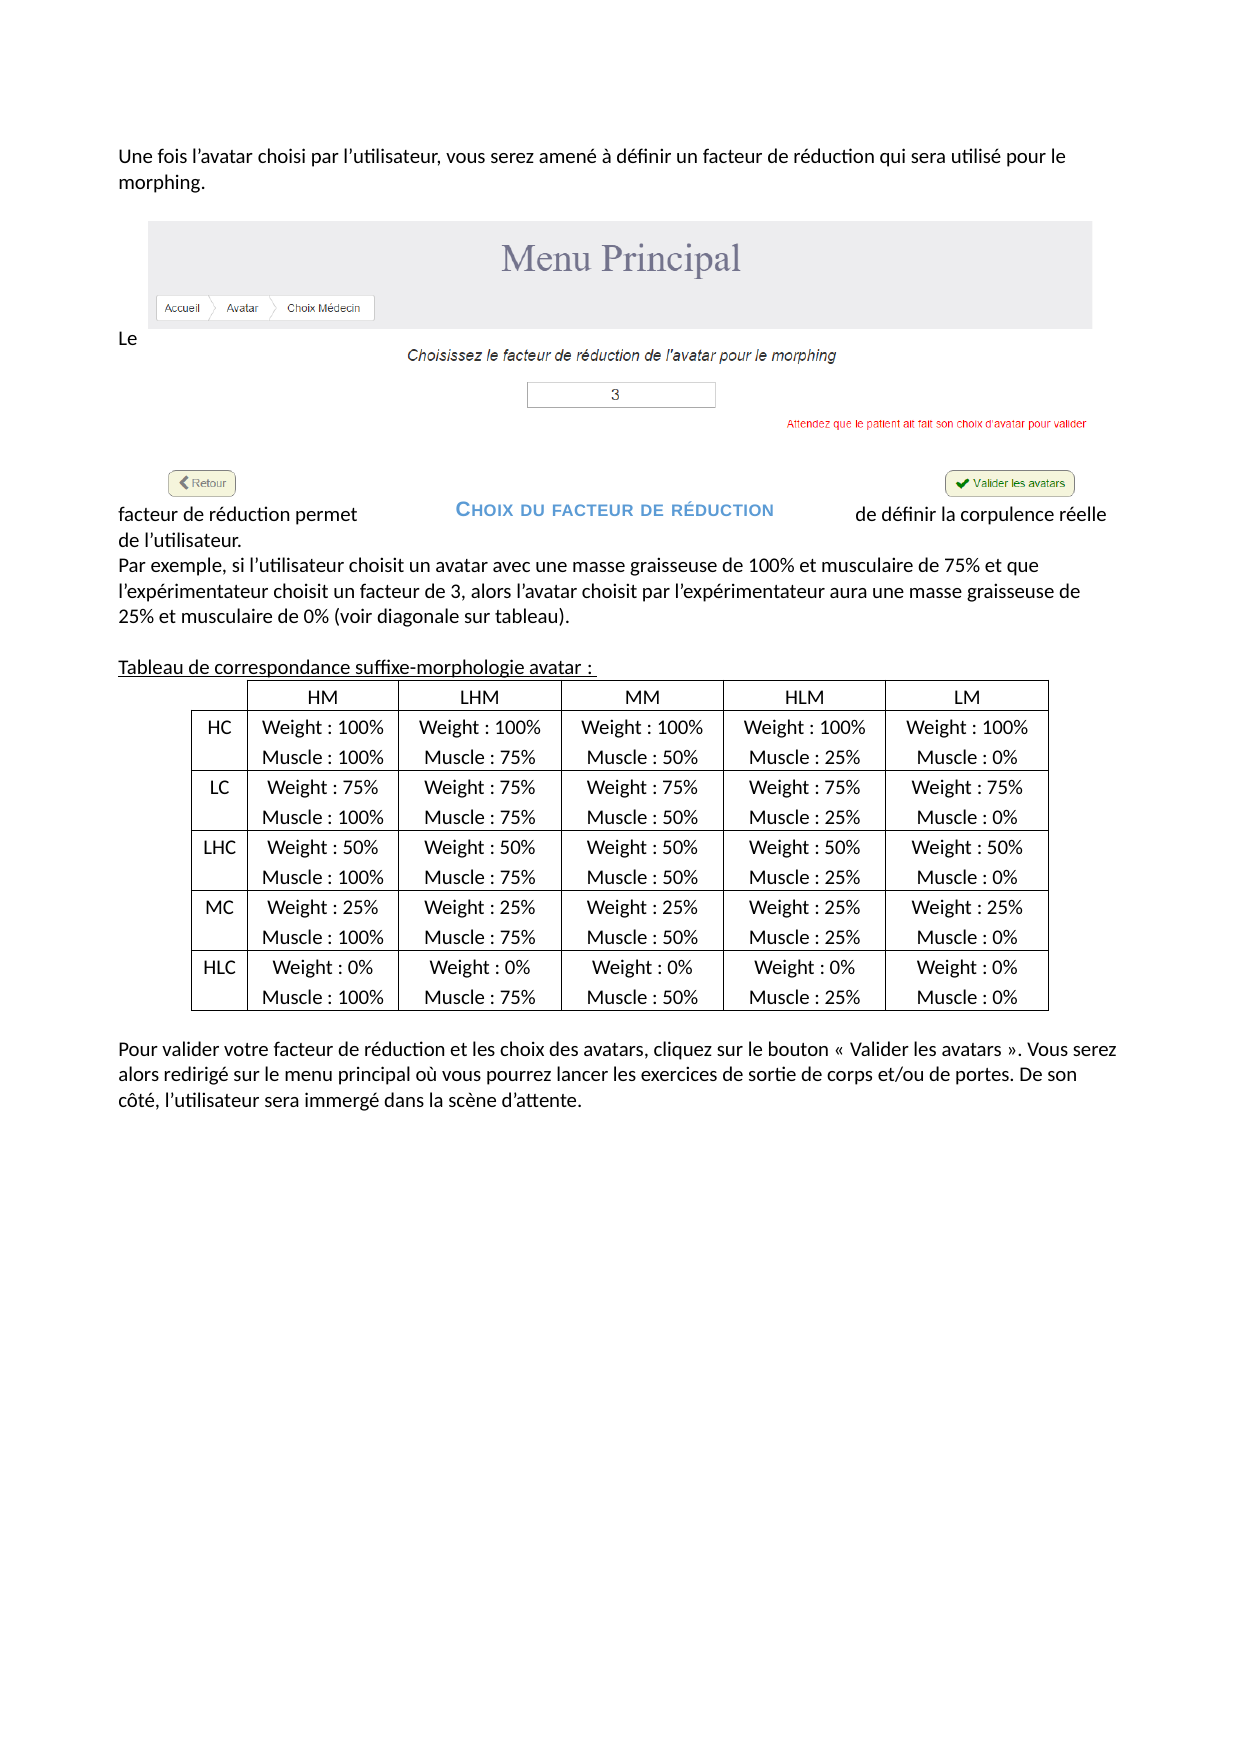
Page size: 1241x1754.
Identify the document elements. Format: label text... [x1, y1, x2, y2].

table_cell Muscle : 50% [562, 980, 723, 1009]
table_cell Muscle : 100% [248, 980, 398, 1009]
table_cell Muscle : 25% [724, 980, 885, 1009]
table_cell Weight : 25% [399, 891, 561, 919]
table_cell Weight : 100% [724, 711, 885, 739]
table_cell Muscle : 0% [886, 920, 1048, 949]
table_cell Weight : 75% [886, 771, 1048, 799]
table_cell Weight : 50% [886, 831, 1048, 859]
table_cell Weight : 50% [248, 831, 398, 859]
table_cell Muscle : 0% [886, 740, 1048, 769]
text Pour valider votre facteur de réduction et les choix des avatars, cliquez sur le bouton « Valider les avatars ». Vous serez alors redirigé sur le menu principal où vous pourrez lancer les exercices de sortie de corps et/ou de portes. De son côté, l’utilisateur sera immergé dans la scène d’attente. [118, 1036, 1122, 1112]
table_cell Weight : 25% [248, 891, 398, 919]
table_cell HLC [192, 951, 247, 979]
table_cell [192, 740, 247, 769]
table_cell Weight : 100% [562, 711, 723, 739]
table_header HM [248, 681, 398, 709]
table_cell Weight : 0% [399, 951, 561, 979]
table_cell [192, 920, 247, 949]
table_header LM [886, 681, 1048, 709]
table_header MM [562, 681, 723, 709]
table_cell Muscle : 0% [886, 860, 1048, 889]
text Le facteur de réduction permet de définir la corpulence réelle de l’utilisateur. [118, 325, 1122, 552]
table_cell Muscle : 75% [399, 860, 561, 889]
text Une fois l’avatar choisi par l’utilisateur, vous serez amené à définir un facteur de réduction qui sera utilisé pour le morphing. [118, 143, 1122, 194]
text Tableau de correspondance suffixe-morphologie avatar : [118, 654, 1122, 679]
table_cell Weight : 50% [562, 831, 723, 859]
table_cell Muscle : 0% [886, 800, 1048, 829]
table_cell Weight : 0% [248, 951, 398, 979]
table_cell Muscle : 100% [248, 740, 398, 769]
table_header [192, 680, 247, 709]
table_cell Muscle : 75% [399, 740, 561, 769]
table_cell Muscle : 100% [248, 860, 398, 889]
table_cell Weight : 100% [399, 711, 561, 739]
table_cell Muscle : 100% [248, 920, 398, 949]
table_cell [192, 860, 247, 889]
table_cell Weight : 25% [724, 891, 885, 919]
table_cell Weight : 0% [562, 951, 723, 979]
table_cell Weight : 75% [248, 771, 398, 799]
table_cell LC [192, 771, 247, 799]
table_cell Muscle : 25% [724, 740, 885, 769]
table_cell [192, 980, 247, 1009]
table_cell Muscle : 50% [562, 800, 723, 829]
subtitle Choix du facteur de réduction [389, 497, 840, 521]
table_cell HC [192, 711, 247, 739]
table_cell Weight : 0% [724, 951, 885, 979]
table_cell MC [192, 891, 247, 919]
table_cell Weight : 100% [248, 711, 398, 739]
table_header HLM [724, 681, 885, 709]
table_cell [192, 800, 247, 829]
table_header LHM [399, 681, 561, 709]
table_cell Weight : 50% [399, 831, 561, 859]
table_cell Weight : 50% [724, 831, 885, 859]
table_cell Weight : 75% [399, 771, 561, 799]
table_cell Muscle : 25% [724, 860, 885, 889]
text Par exemple, si l’utilisateur choisit un avatar avec une masse graisseuse de 100% et musculaire de 75% et que l’expérimentateur choisit un facteur de 3, alors l’avatar choisit par l’expérimentateur aura une masse graisseuse de 25% et musculaire de 0% (voir diagonale sur tableau). [118, 552, 1122, 629]
table_cell Muscle : 50% [562, 920, 723, 949]
table_cell Weight : 75% [724, 771, 885, 799]
table_cell Weight : 25% [562, 891, 723, 919]
table_cell Muscle : 25% [724, 800, 885, 829]
table_cell Muscle : 100% [248, 800, 398, 829]
table_cell Muscle : 50% [562, 740, 723, 769]
table_cell Muscle : 0% [886, 980, 1048, 1009]
table_cell Muscle : 75% [399, 800, 561, 829]
table_cell Muscle : 75% [399, 980, 561, 1009]
table_cell Weight : 25% [886, 891, 1048, 919]
table_cell Weight : 0% [886, 951, 1048, 979]
table_cell Muscle : 75% [399, 920, 561, 949]
table_cell Weight : 100% [886, 711, 1048, 739]
table_cell Weight : 75% [562, 771, 723, 799]
table_cell LHC [192, 831, 247, 859]
table_cell Muscle : 25% [724, 920, 885, 949]
table_cell Muscle : 50% [562, 860, 723, 889]
